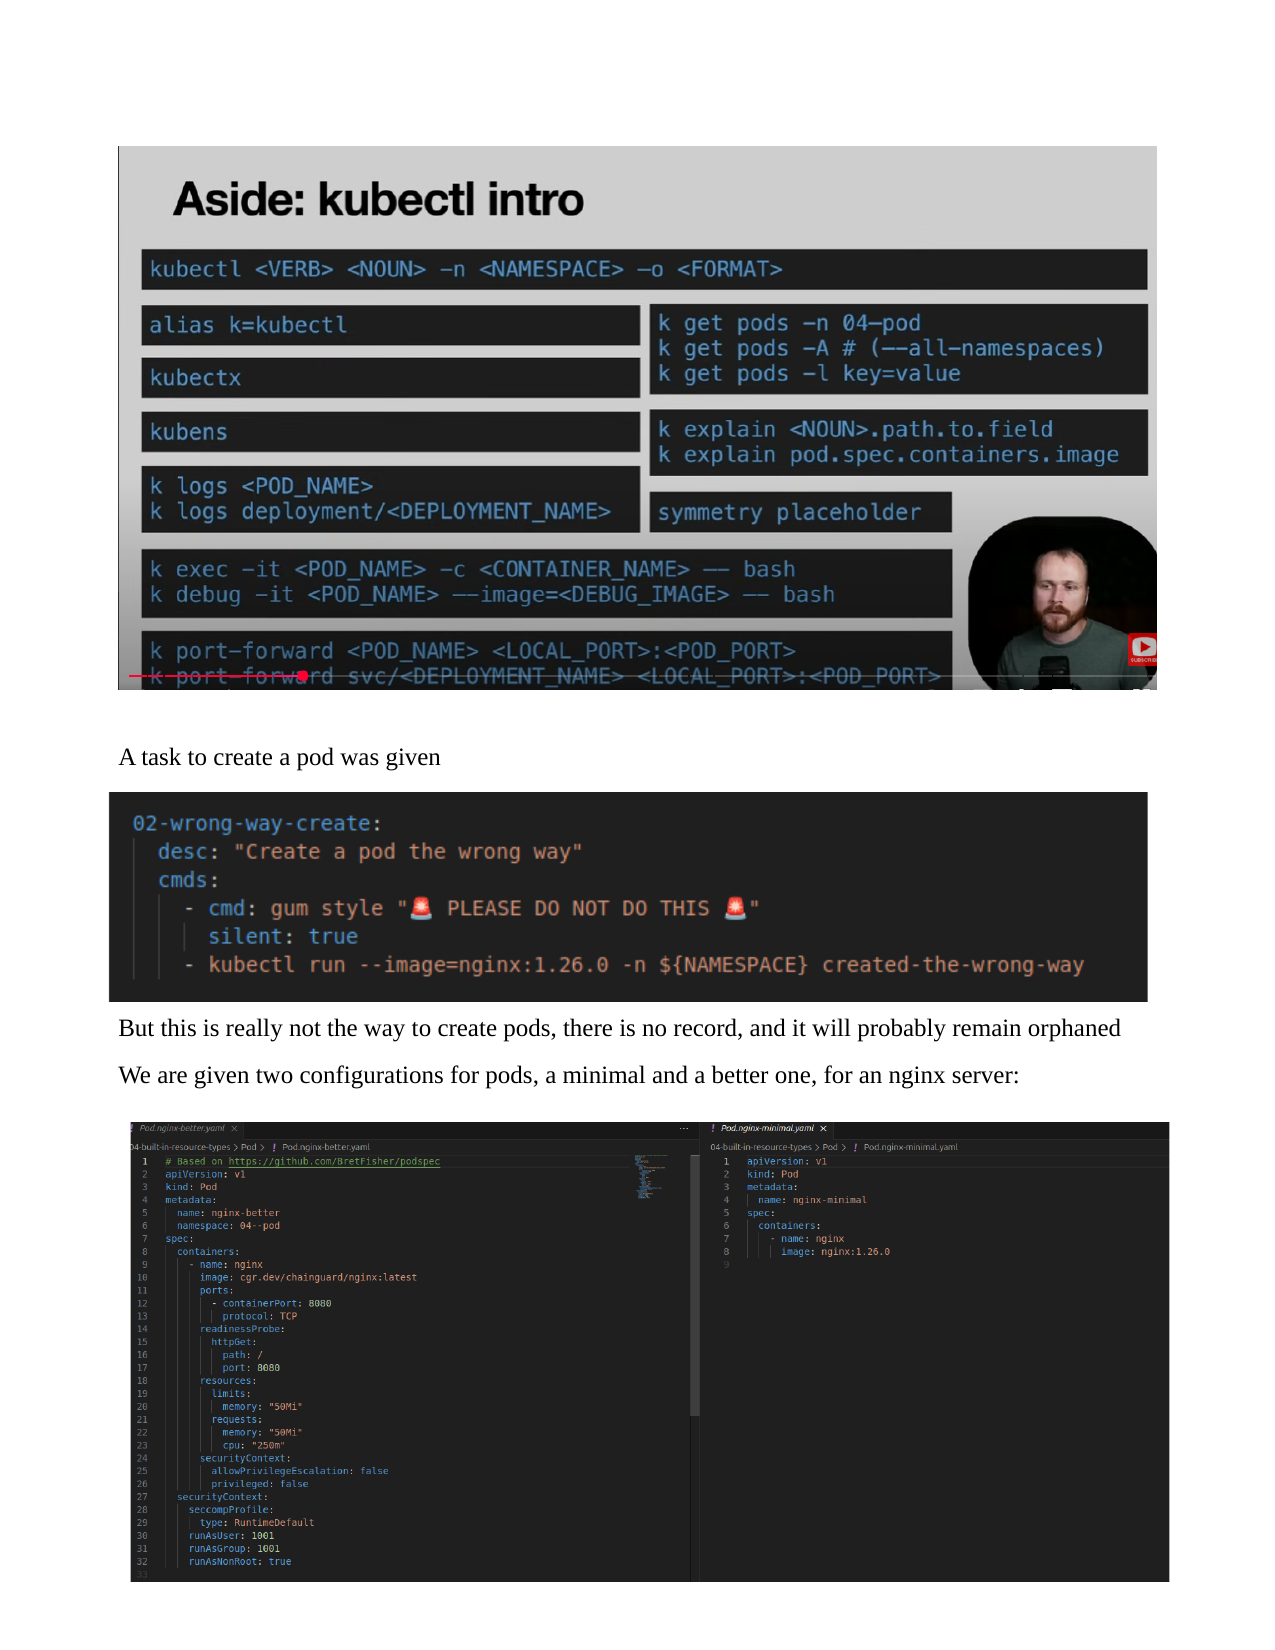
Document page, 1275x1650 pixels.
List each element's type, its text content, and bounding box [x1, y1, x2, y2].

text We are given two configurations for pods, a minimal and a better one, for an nginx server: [118, 1061, 1157, 1089]
picture [108, 792, 1148, 1002]
text But this is really not the way to create pods, there is no record, and it will probably remain orphaned [118, 1013, 1157, 1042]
picture [130, 1122, 1170, 1582]
text A task to create a pod was given [118, 742, 1157, 804]
picture [118, 146, 1157, 690]
